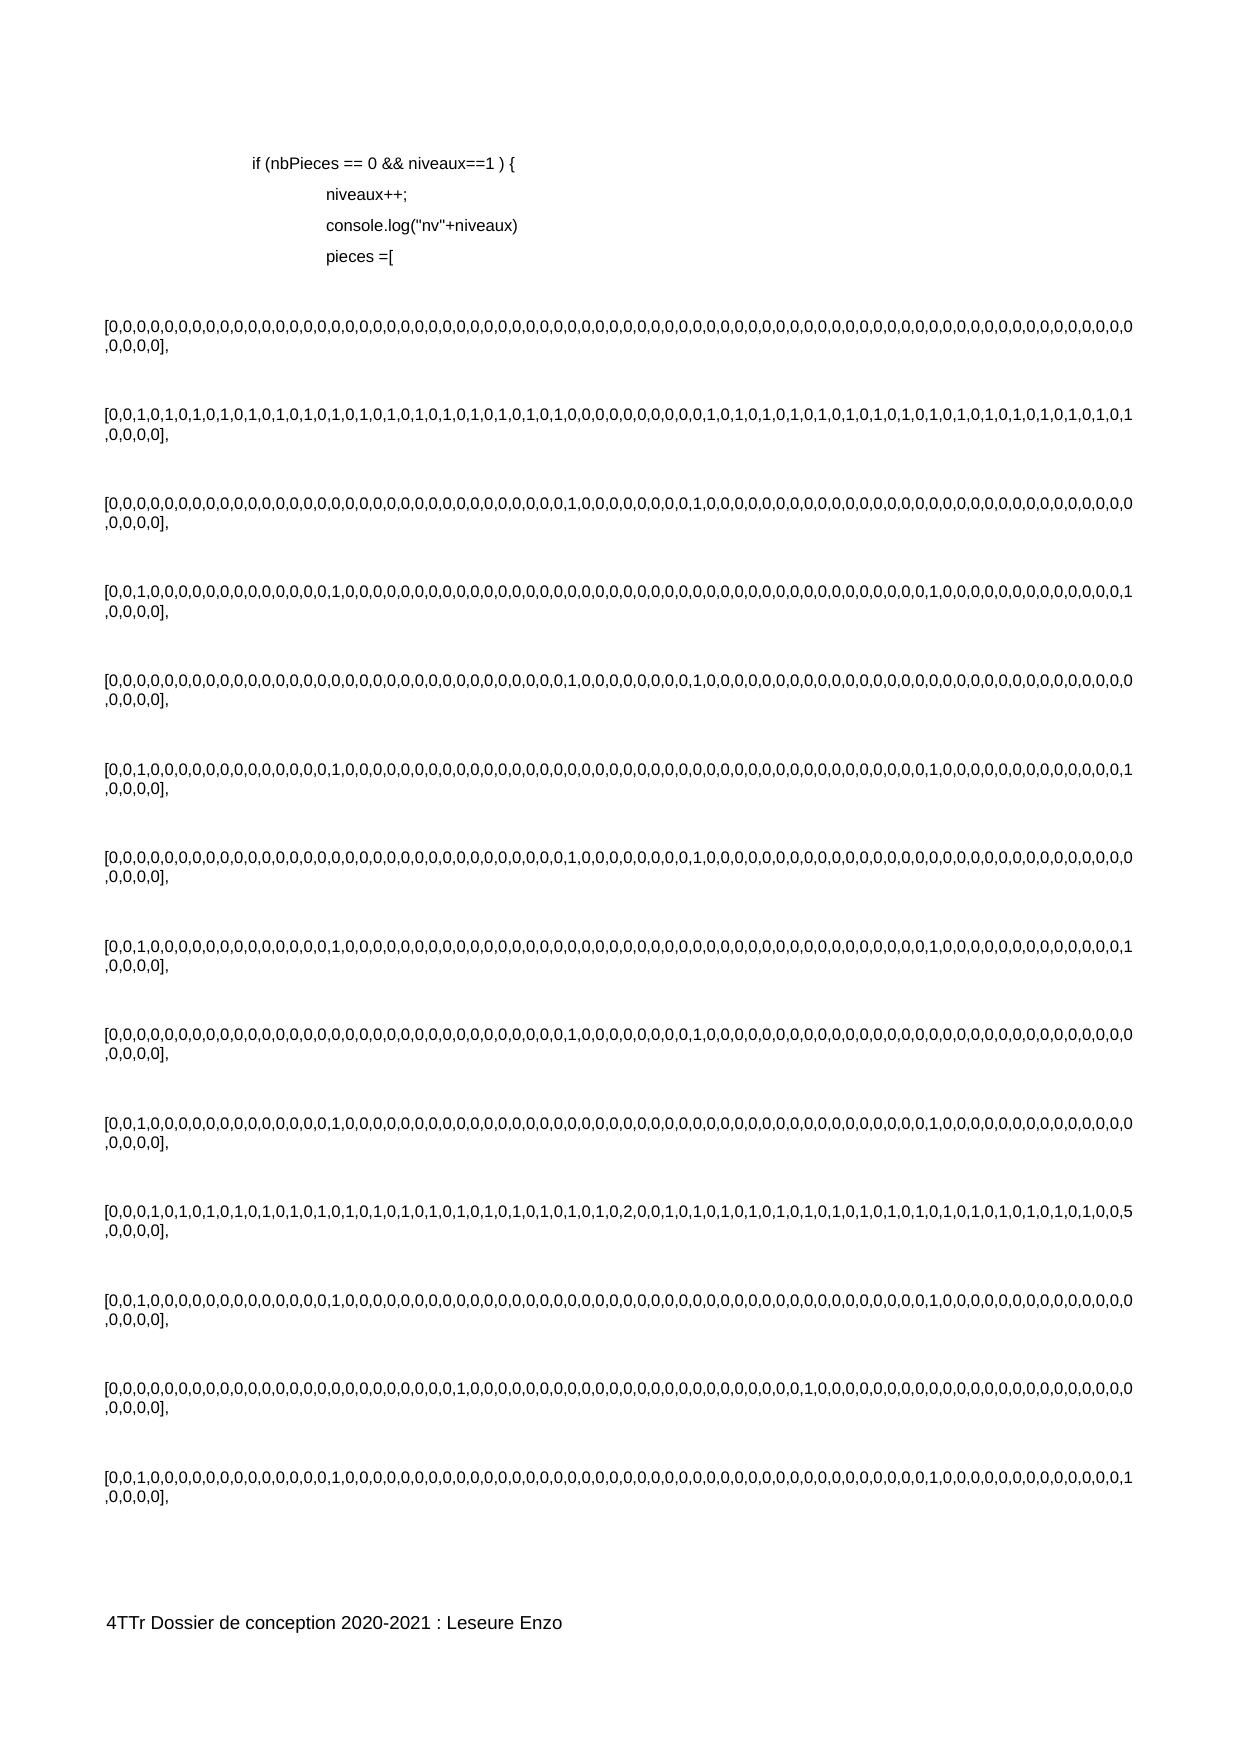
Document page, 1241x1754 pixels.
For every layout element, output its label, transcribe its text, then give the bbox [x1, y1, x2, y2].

text pieces =[ [104, 247, 1134, 266]
text [0,0,0,0,0,0,0,0,0,0,0,0,0,0,0,0,0,0,0,0,0,0,0,0,0,1,0,0,0,0,0,0,0,0,0,0,0,0,0,0,0,0,0,0,0,0,0,0,0,0,1,0,0,0,0,0,0,0,0,0,0,0,0,0,0,0,0,0,0,0,0,0,0,0,0,0,0,0], [104, 1341, 1134, 1417]
text [104, 1518, 1134, 1556]
text [0,0,0,0,0,0,0,0,0,0,0,0,0,0,0,0,0,0,0,0,0,0,0,0,0,0,0,0,0,0,0,0,0,1,0,0,0,0,0,0,0,0,1,0,0,0,0,0,0,0,0,0,0,0,0,0,0,0,0,0,0,0,0,0,0,0,0,0,0,0,0,0,0,0,0,0,0,0], [104, 632, 1134, 709]
text [0,0,1,0,0,0,0,0,0,0,0,0,0,0,0,0,1,0,0,0,0,0,0,0,0,0,0,0,0,0,0,0,0,0,0,0,0,0,0,0,0,0,0,0,0,0,0,0,0,0,0,0,0,0,0,0,0,0,0,1,0,0,0,0,0,0,0,0,0,0,0,0,0,0,0,0,0,0], [104, 1075, 1134, 1152]
text [0,0,0,0,0,0,0,0,0,0,0,0,0,0,0,0,0,0,0,0,0,0,0,0,0,0,0,0,0,0,0,0,0,1,0,0,0,0,0,0,0,0,1,0,0,0,0,0,0,0,0,0,0,0,0,0,0,0,0,0,0,0,0,0,0,0,0,0,0,0,0,0,0,0,0,0,0,0], [104, 809, 1134, 886]
text [0,0,0,0,0,0,0,0,0,0,0,0,0,0,0,0,0,0,0,0,0,0,0,0,0,0,0,0,0,0,0,0,0,0,0,0,0,0,0,0,0,0,0,0,0,0,0,0,0,0,0,0,0,0,0,0,0,0,0,0,0,0,0,0,0,0,0,0,0,0,0,0,0,0,0,0,0,0], [104, 278, 1134, 355]
text [0,0,0,0,0,0,0,0,0,0,0,0,0,0,0,0,0,0,0,0,0,0,0,0,0,0,0,0,0,0,0,0,0,1,0,0,0,0,0,0,0,0,1,0,0,0,0,0,0,0,0,0,0,0,0,0,0,0,0,0,0,0,0,0,0,0,0,0,0,0,0,0,0,0,0,0,0,0], [104, 987, 1134, 1063]
text [0,0,1,0,0,0,0,0,0,0,0,0,0,0,0,0,1,0,0,0,0,0,0,0,0,0,0,0,0,0,0,0,0,0,0,0,0,0,0,0,0,0,0,0,0,0,0,0,0,0,0,0,0,0,0,0,0,0,0,1,0,0,0,0,0,0,0,0,0,0,0,0,0,1,0,0,0,0], [104, 898, 1134, 975]
text [0,0,1,0,0,0,0,0,0,0,0,0,0,0,0,0,1,0,0,0,0,0,0,0,0,0,0,0,0,0,0,0,0,0,0,0,0,0,0,0,0,0,0,0,0,0,0,0,0,0,0,0,0,0,0,0,0,0,0,1,0,0,0,0,0,0,0,0,0,0,0,0,0,1,0,0,0,0], [104, 544, 1134, 621]
text niveaux++; [104, 185, 1134, 204]
text [0,0,0,1,0,1,0,1,0,1,0,1,0,1,0,1,0,1,0,1,0,1,0,1,0,1,0,1,0,1,0,1,0,1,0,1,0,2,0,0,1,0,1,0,1,0,1,0,1,0,1,0,1,0,1,0,1,0,1,0,1,0,1,0,1,0,1,0,1,0,1,0,0,5,0,0,0,0], [104, 1164, 1134, 1240]
text [0,0,1,0,1,0,1,0,1,0,1,0,1,0,1,0,1,0,1,0,1,0,1,0,1,0,1,0,1,0,1,0,1,0,0,0,0,0,0,0,0,0,0,1,0,1,0,1,0,1,0,1,0,1,0,1,0,1,0,1,0,1,0,1,0,1,0,1,0,1,0,1,0,1,0,0,0,0], [104, 367, 1134, 443]
text [0,0,1,0,0,0,0,0,0,0,0,0,0,0,0,0,1,0,0,0,0,0,0,0,0,0,0,0,0,0,0,0,0,0,0,0,0,0,0,0,0,0,0,0,0,0,0,0,0,0,0,0,0,0,0,0,0,0,0,1,0,0,0,0,0,0,0,0,0,0,0,0,0,1,0,0,0,0], [104, 721, 1134, 798]
text [0,0,0,0,0,0,0,0,0,0,0,0,0,0,0,0,0,0,0,0,0,0,0,0,0,0,0,0,0,0,0,0,0,1,0,0,0,0,0,0,0,0,1,0,0,0,0,0,0,0,0,0,0,0,0,0,0,0,0,0,0,0,0,0,0,0,0,0,0,0,0,0,0,0,0,0,0,0], [104, 455, 1134, 532]
text [0,0,1,0,0,0,0,0,0,0,0,0,0,0,0,0,1,0,0,0,0,0,0,0,0,0,0,0,0,0,0,0,0,0,0,0,0,0,0,0,0,0,0,0,0,0,0,0,0,0,0,0,0,0,0,0,0,0,0,1,0,0,0,0,0,0,0,0,0,0,0,0,0,1,0,0,0,0], [104, 1429, 1134, 1506]
text [0,0,1,0,0,0,0,0,0,0,0,0,0,0,0,0,1,0,0,0,0,0,0,0,0,0,0,0,0,0,0,0,0,0,0,0,0,0,0,0,0,0,0,0,0,0,0,0,0,0,0,0,0,0,0,0,0,0,0,1,0,0,0,0,0,0,0,0,0,0,0,0,0,0,0,0,0,0], [104, 1252, 1134, 1329]
text if (nbPieces == 0 && niveaux==1 ) { [104, 154, 1134, 173]
text console.log("nv"+niveaux) [104, 216, 1134, 235]
